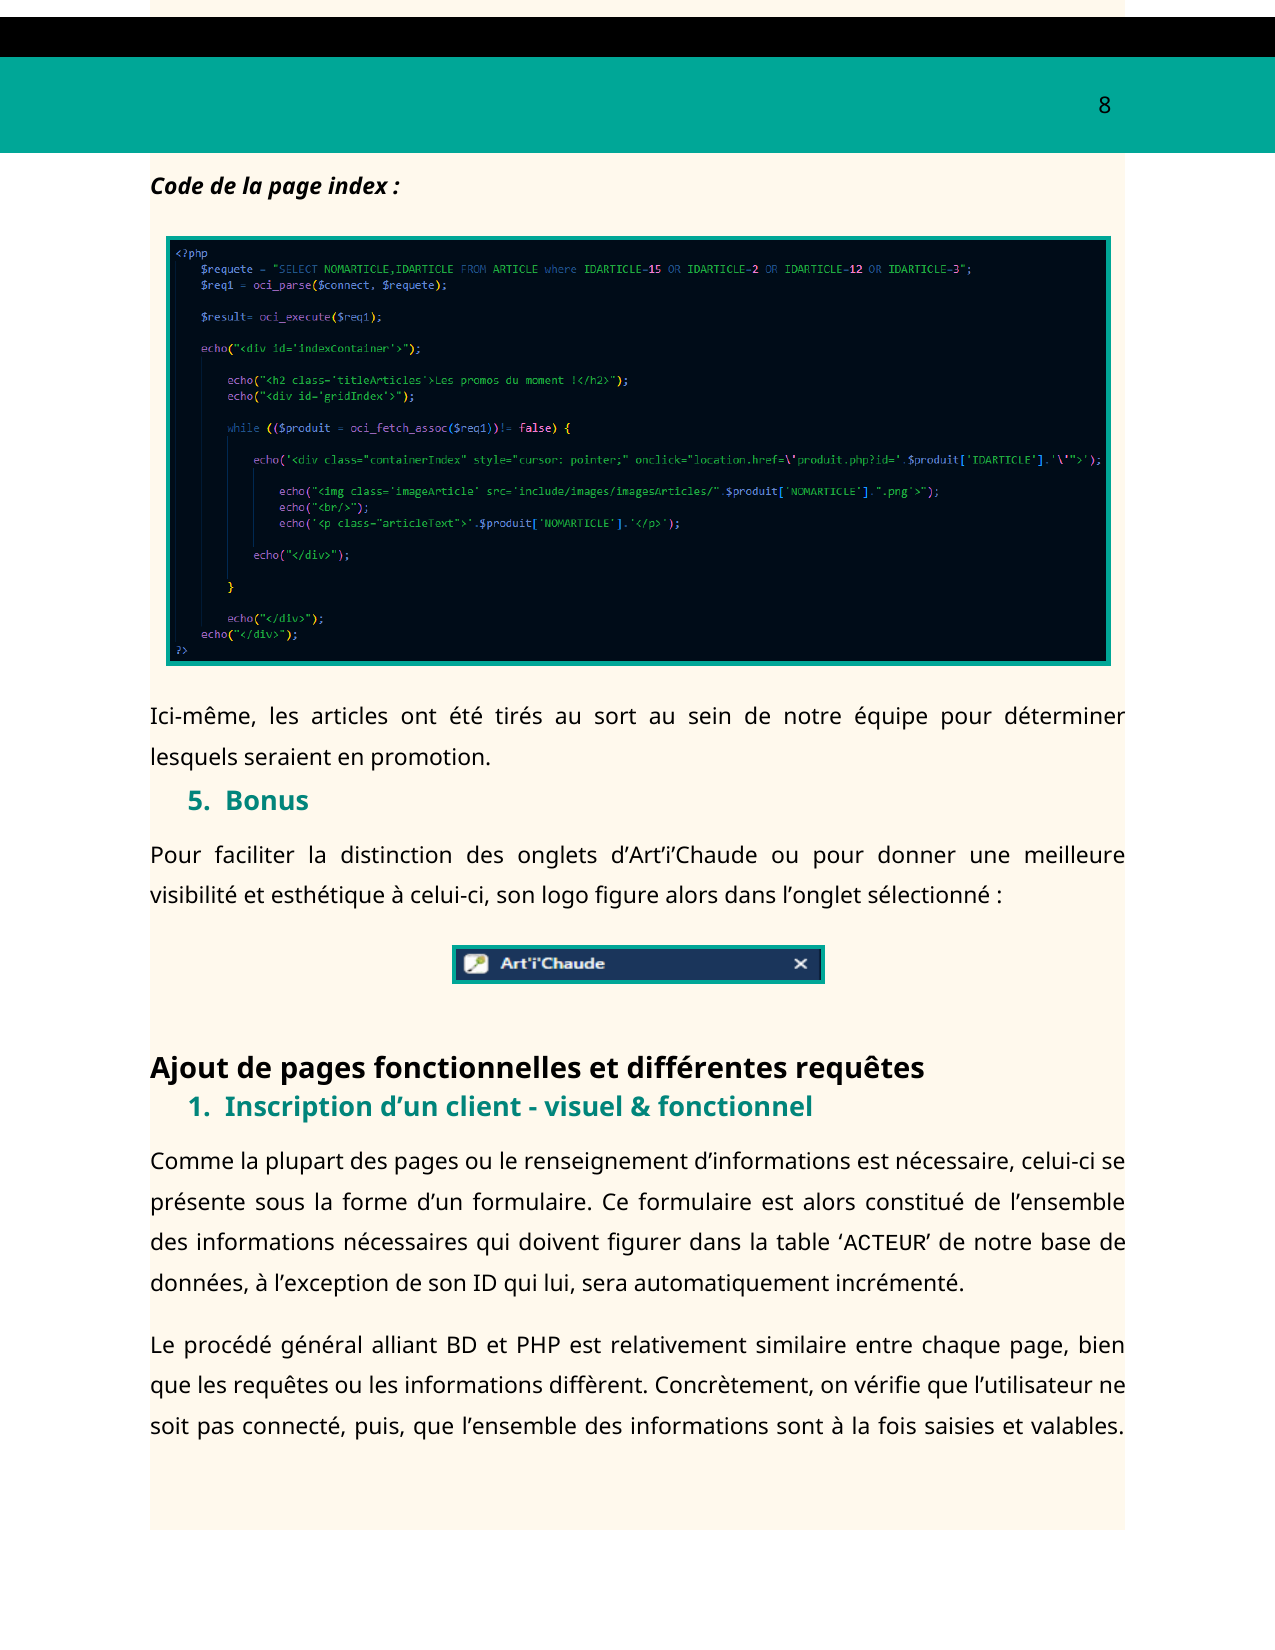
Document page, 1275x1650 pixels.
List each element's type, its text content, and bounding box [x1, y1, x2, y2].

picture [456, 949, 821, 980]
text Code de la page index : [150, 170, 1127, 201]
text Pour faciliter la distinction des onglets d’Art’i’Chaude ou pour donner une meilleure visibilité et esthétique à celui-ci, son logo figure alors dans l’onglet sélectionné : [150, 839, 1127, 911]
text Le procédé général alliant BD et PHP est relativement similaire entre chaque page, bien que les requêtes ou les informations diffèrent. Concrètement, on vérifie que l’utilisateur ne soit pas connecté, puis, que l’ensemble des informations sont à la fois saisies et valables. [150, 1328, 1127, 1441]
subtitle Inscription d’un client - visuel & fonctionnel [187, 1087, 1127, 1124]
subtitle Bonus [187, 781, 1127, 818]
picture [170, 240, 1106, 661]
subtitle Ajout de pages fonctionnelles et différentes requêtes [150, 1048, 1125, 1087]
text Ici-même, les articles ont été tirés au sort au sein de notre équipe pour déterminer lesquels seraient en promotion. [150, 700, 1127, 772]
text Comme la plupart des pages ou le renseignement d’informations est nécessaire, celui-ci se présente sous la forme d’un formulaire. Ce formulaire est alors constitué de l’ensemble des informations nécessaires qui doivent figurer dans la table ‘ACTEUR’ de notre base de données, à l’exception de son ID qui lui, sera automatiquement incrémenté. [150, 1145, 1127, 1298]
